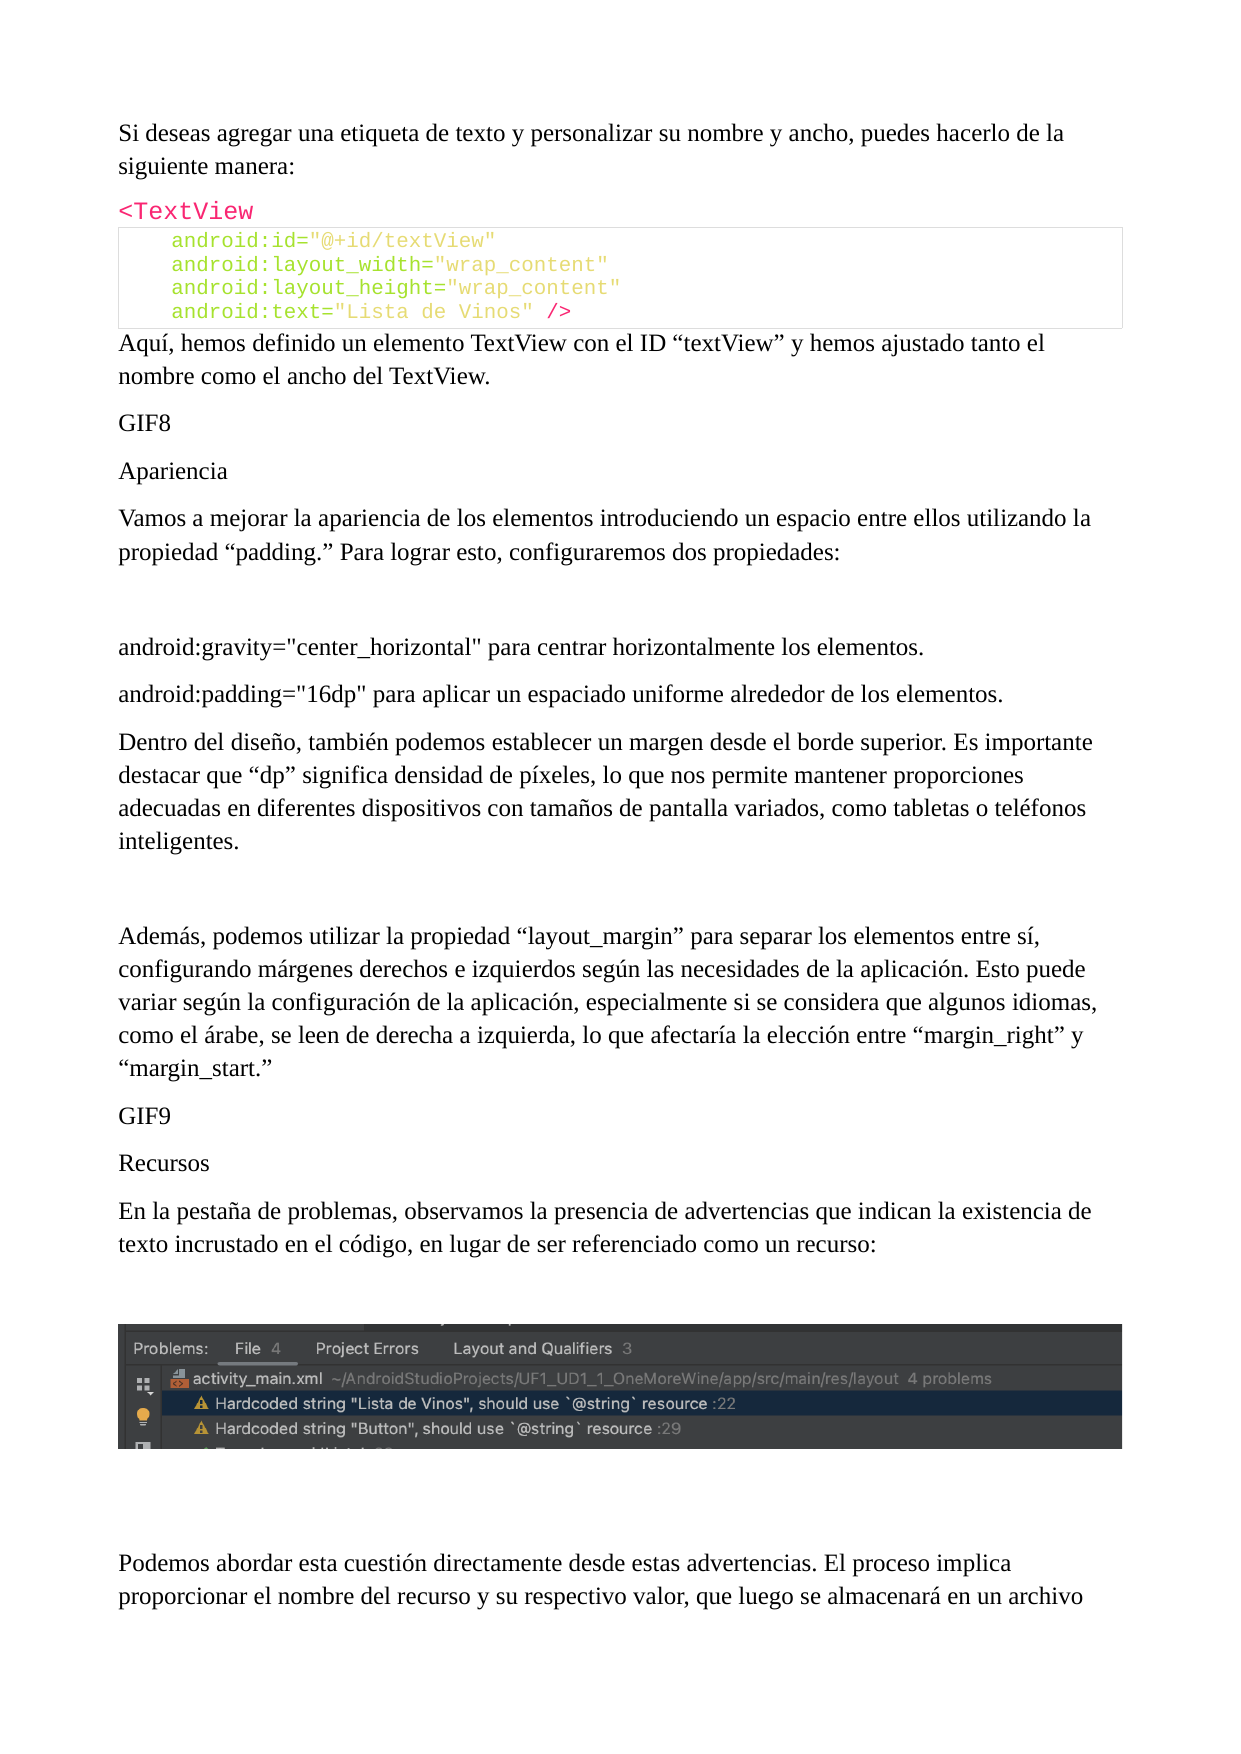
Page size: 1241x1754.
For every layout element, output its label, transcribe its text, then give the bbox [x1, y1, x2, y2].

text Si deseas agregar una etiqueta de texto y personalizar su nombre y ancho, puedes hacerlo de la siguiente manera: [118, 118, 1122, 180]
text Vamos a mejorar la apariencia de los elementos introduciendo un espacio entre ellos utilizando la propiedad “padding.” Para lograr esto, configuraremos dos propiedades: [118, 503, 1122, 565]
text GIF9 [118, 1101, 1122, 1130]
text android:id="@+id/textView" [119, 228, 1122, 251]
picture [118, 1324, 1123, 1449]
text En la pestaña de problemas, observamos la presencia de advertencias que indican la existencia de texto incrustado en el código, en lugar de ser referenciado como un recurso: [118, 1196, 1122, 1258]
text Además, podemos utilizar la propiedad “layout_margin” para separar los elementos entre sí, configurando márgenes derechos e izquierdos según las necesidades de la aplicación. Esto puede variar según la configuración de la aplicación, especialmente si se considera que algunos idiomas, como el árabe, se leen de derecha a izquierda, lo que afectaría la elección entre “margin_right” y “margin_start.” [118, 921, 1122, 1082]
text GIF8 [118, 408, 1122, 437]
text <TextView [118, 199, 1122, 227]
text android:text="Lista de Vinos" /> [119, 298, 1122, 328]
text Podemos abordar esta cuestión directamente desde estas advertencias. El proceso implica proporcionar el nombre del recurso y su respectivo valor, que luego se almacenará en un archivo [118, 1548, 1122, 1609]
text android:gravity="center_horizontal" para centrar horizontalmente los elementos. [118, 632, 1122, 661]
text Apariencia [118, 456, 1122, 485]
text Dentro del diseño, también podemos establecer un margen desde el borde superior. Es importante destacar que “dp” significa densidad de píxeles, lo que nos permite mantener proporciones adecuadas en diferentes dispositivos con tamaños de pantalla variados, como tabletas o teléfonos inteligentes. [118, 727, 1122, 855]
text Recursos [118, 1148, 1122, 1177]
text android:layout_height="wrap_content" [119, 274, 1122, 298]
text android:padding="16dp" para aplicar un espaciado uniforme alrededor de los elementos. [118, 679, 1122, 708]
text Aquí, hemos definido un elemento TextView con el ID “textView” y hemos ajustado tanto el nombre como el ancho del TextView. [118, 329, 1122, 389]
text android:layout_width="wrap_content" [119, 251, 1122, 274]
